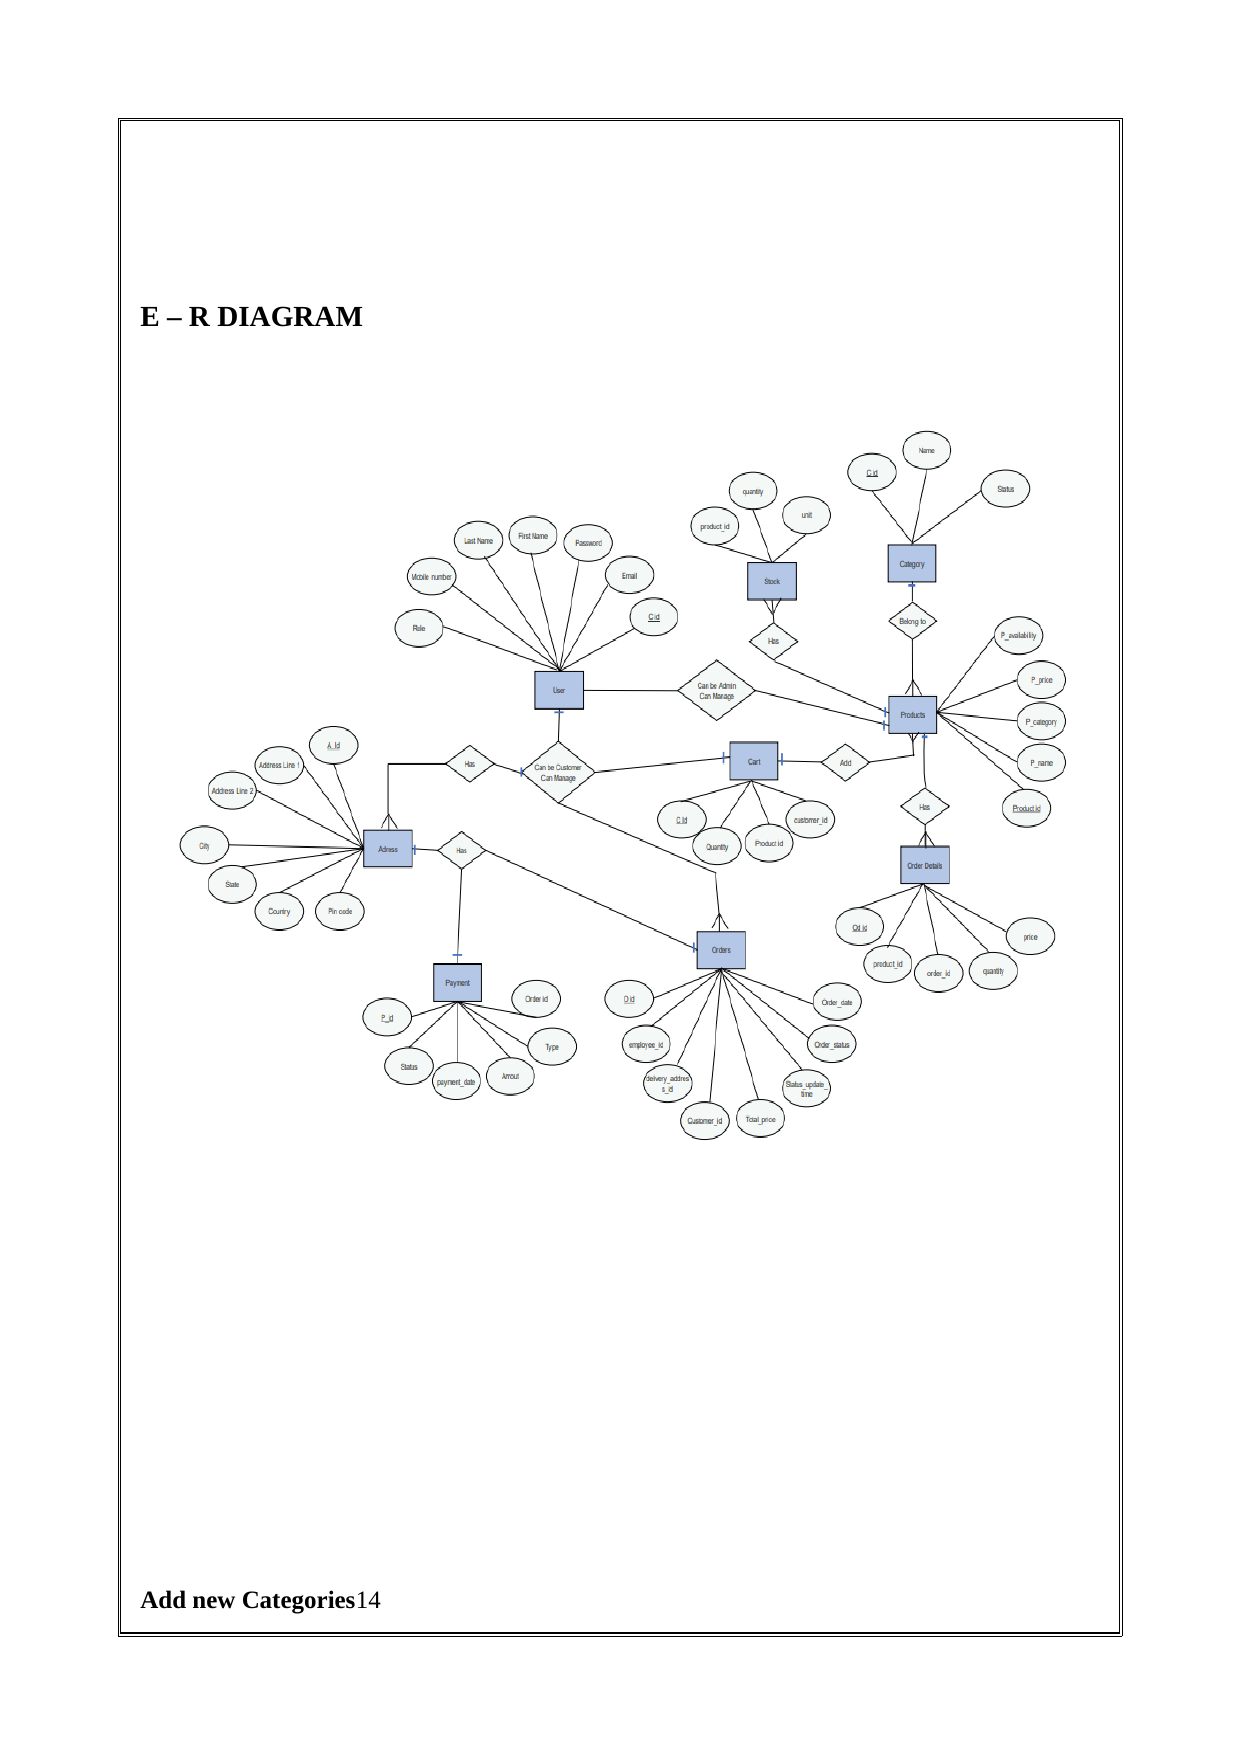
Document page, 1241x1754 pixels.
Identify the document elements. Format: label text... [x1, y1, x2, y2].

text E – R DIAGRAM [140, 299, 1100, 333]
picture [140, 399, 1116, 1158]
